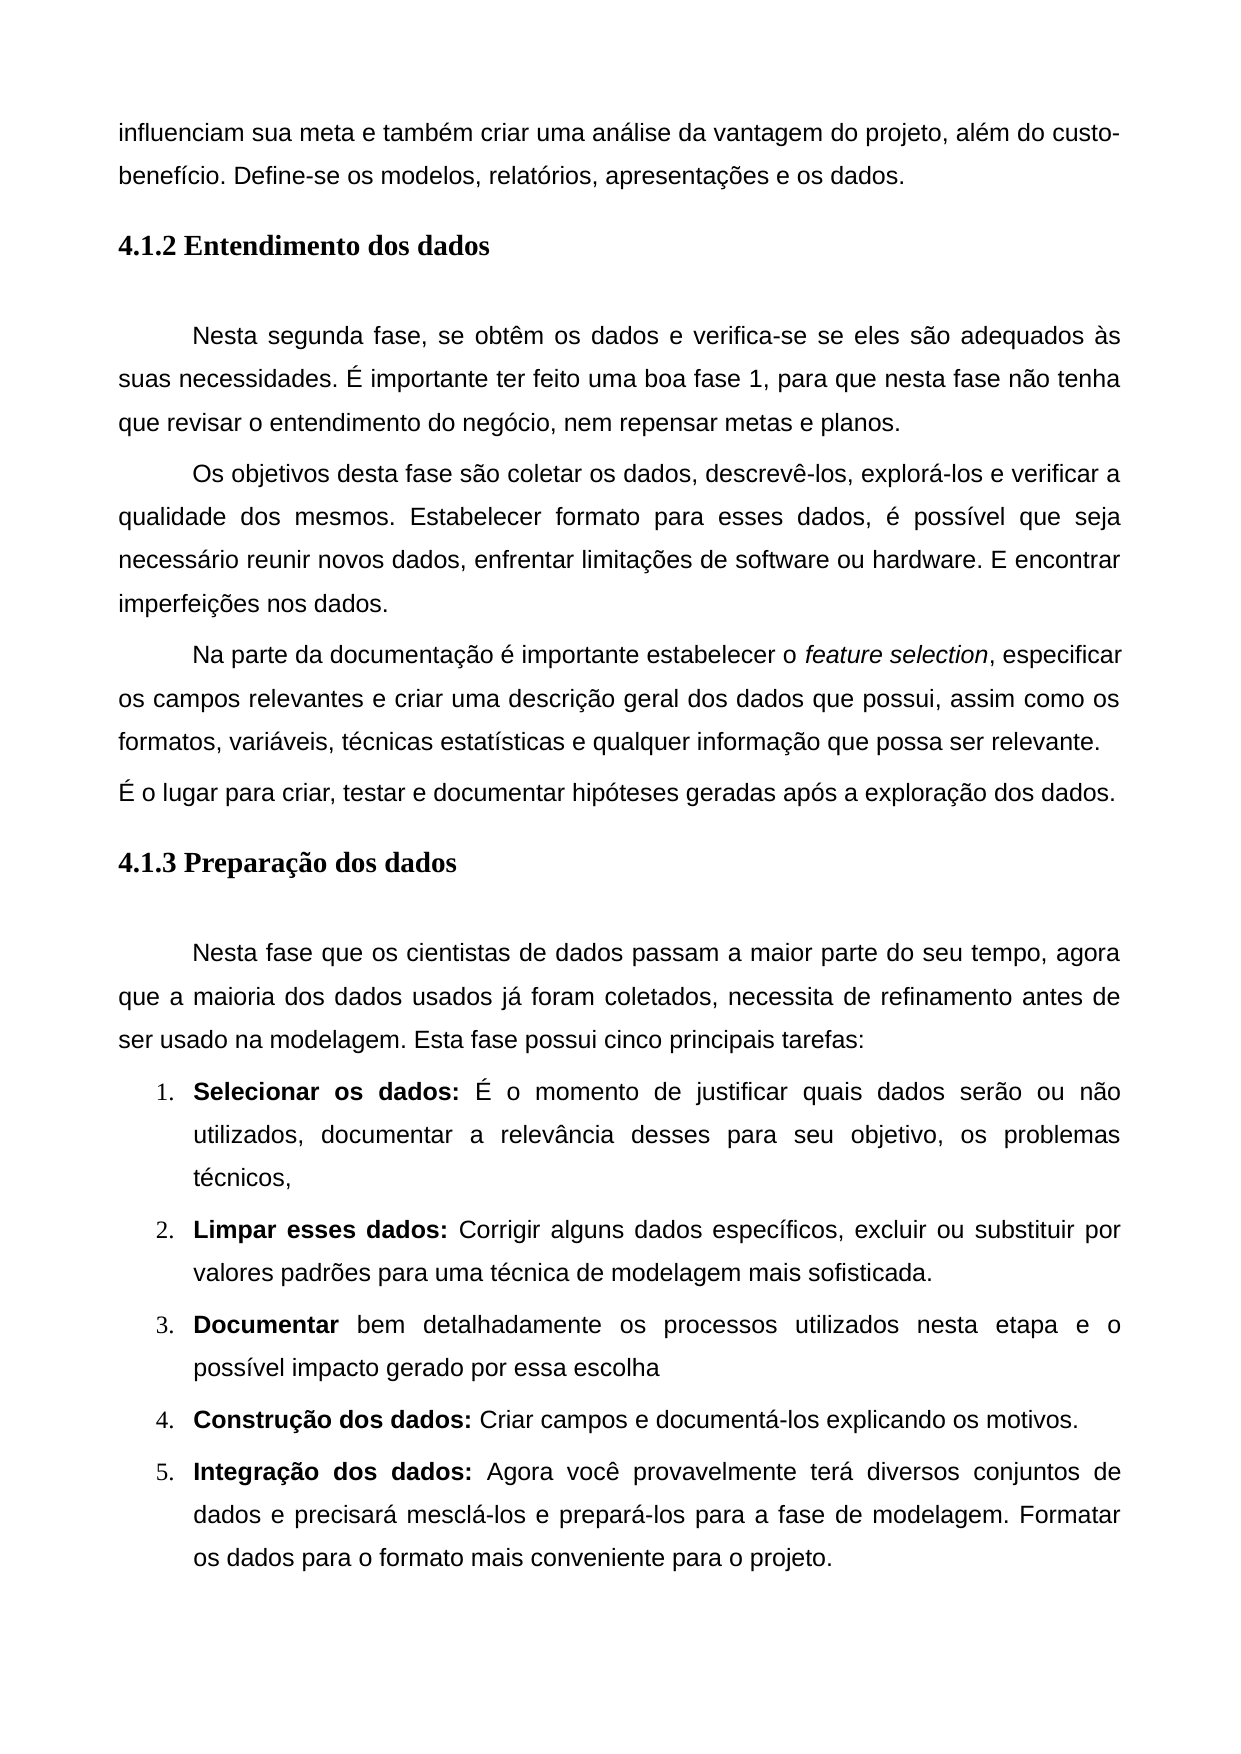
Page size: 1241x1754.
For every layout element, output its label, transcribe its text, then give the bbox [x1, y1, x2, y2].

list Limpar esses dados: Corrigir alguns dados específicos, excluir ou substituir por valores padrões para uma técnica de modelagem mais sofisticada. [156, 1214, 1122, 1287]
list Documentar bem detalhadamente os processos utilizados nesta etapa e o possível impacto gerado por essa escolha [156, 1309, 1122, 1382]
text Nesta fase que os cientistas de dados passam a maior parte do seu tempo, agora que a maioria dos dados usados já foram coletados, necessita de refinamento antes de ser usado na modelagem. Esta fase possui cinco principais tarefas: [118, 938, 1122, 1053]
text Nesta segunda fase, se obtêm os dados e verifica-se se eles são adequados às suas necessidades. É importante ter feito uma boa fase 1, para que nesta fase não tenha que revisar o entendimento do negócio, nem repensar metas e planos. [118, 321, 1122, 436]
subtitle 4.1.2 Entendimento dos dados [118, 228, 1122, 261]
text É o lugar para criar, testar e documentar hipóteses geradas após a exploração dos dados. [118, 778, 1122, 807]
subtitle 4.1.3 Preparação dos dados [118, 845, 1122, 878]
list Integração dos dados: Agora você provavelmente terá diversos conjuntos de dados e precisará mesclá-los e prepará-los para a fase de modelagem. Formatar os dados para o formato mais conveniente para o projeto. [156, 1456, 1122, 1572]
list Construção dos dados: Criar campos e documentá-los explicando os motivos. [156, 1404, 1122, 1433]
text influenciam sua meta e também criar uma análise da vantagem do projeto, além do custo-benefício. Define-se os modelos, relatórios, apresentações e os dados. [118, 118, 1122, 190]
text Na parte da documentação é importante estabelecer o feature selection, especificar os campos relevantes e criar uma descrição geral dos dados que possui, assim como os formatos, variáveis, técnicas estatísticas e qualquer informação que possa ser relevante. [118, 640, 1122, 755]
text Os objetivos desta fase são coletar os dados, descrevê-los, explorá-los e verificar a qualidade dos mesmos. Estabelecer formato para esses dados, é possível que seja necessário reunir novos dados, enfrentar limitações de software ou hardware. E encontrar imperfeições nos dados. [118, 459, 1122, 617]
list Selecionar os dados: É o momento de justificar quais dados serão ou não utilizados, documentar a relevância desses para seu objetivo, os problemas técnicos, [156, 1076, 1122, 1192]
